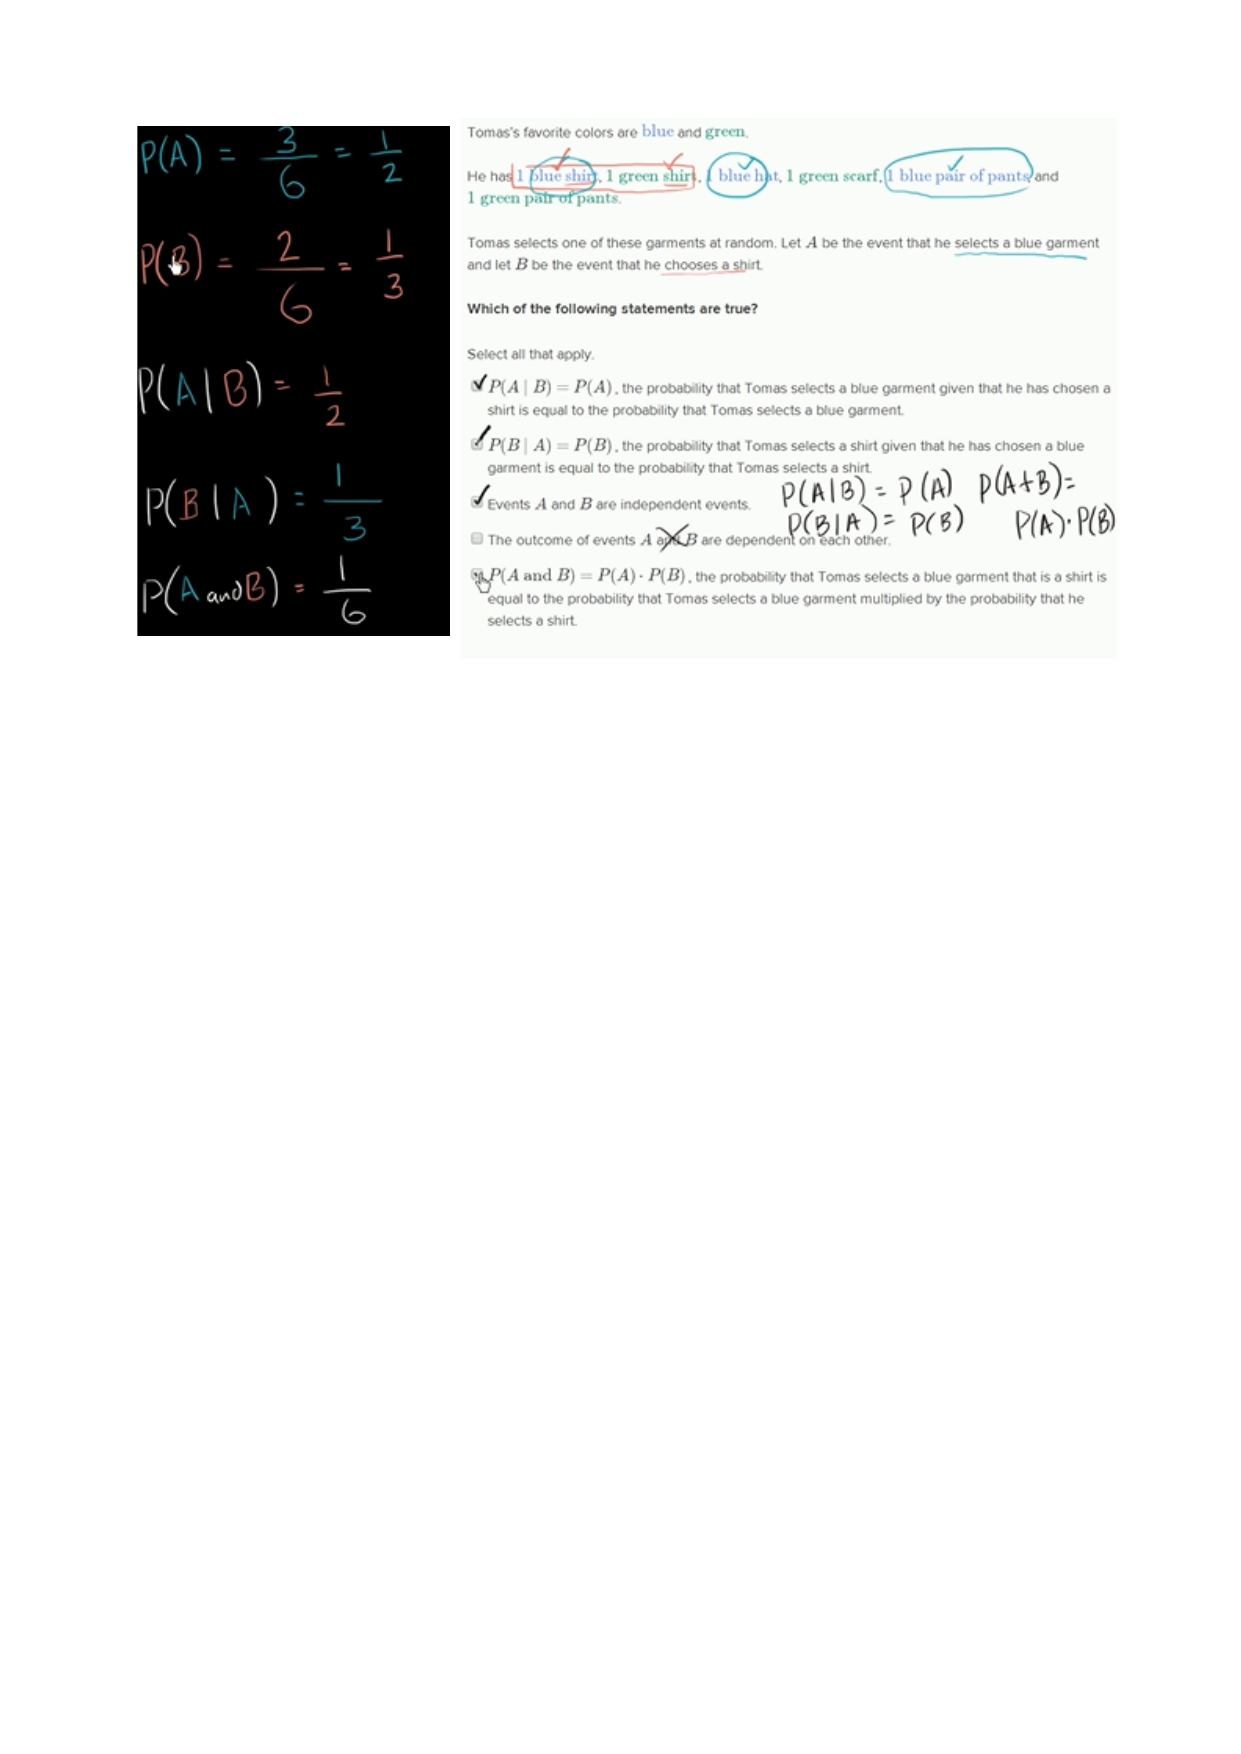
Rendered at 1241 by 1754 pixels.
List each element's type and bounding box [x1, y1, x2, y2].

picture [137, 126, 450, 636]
picture [460, 118, 1118, 659]
